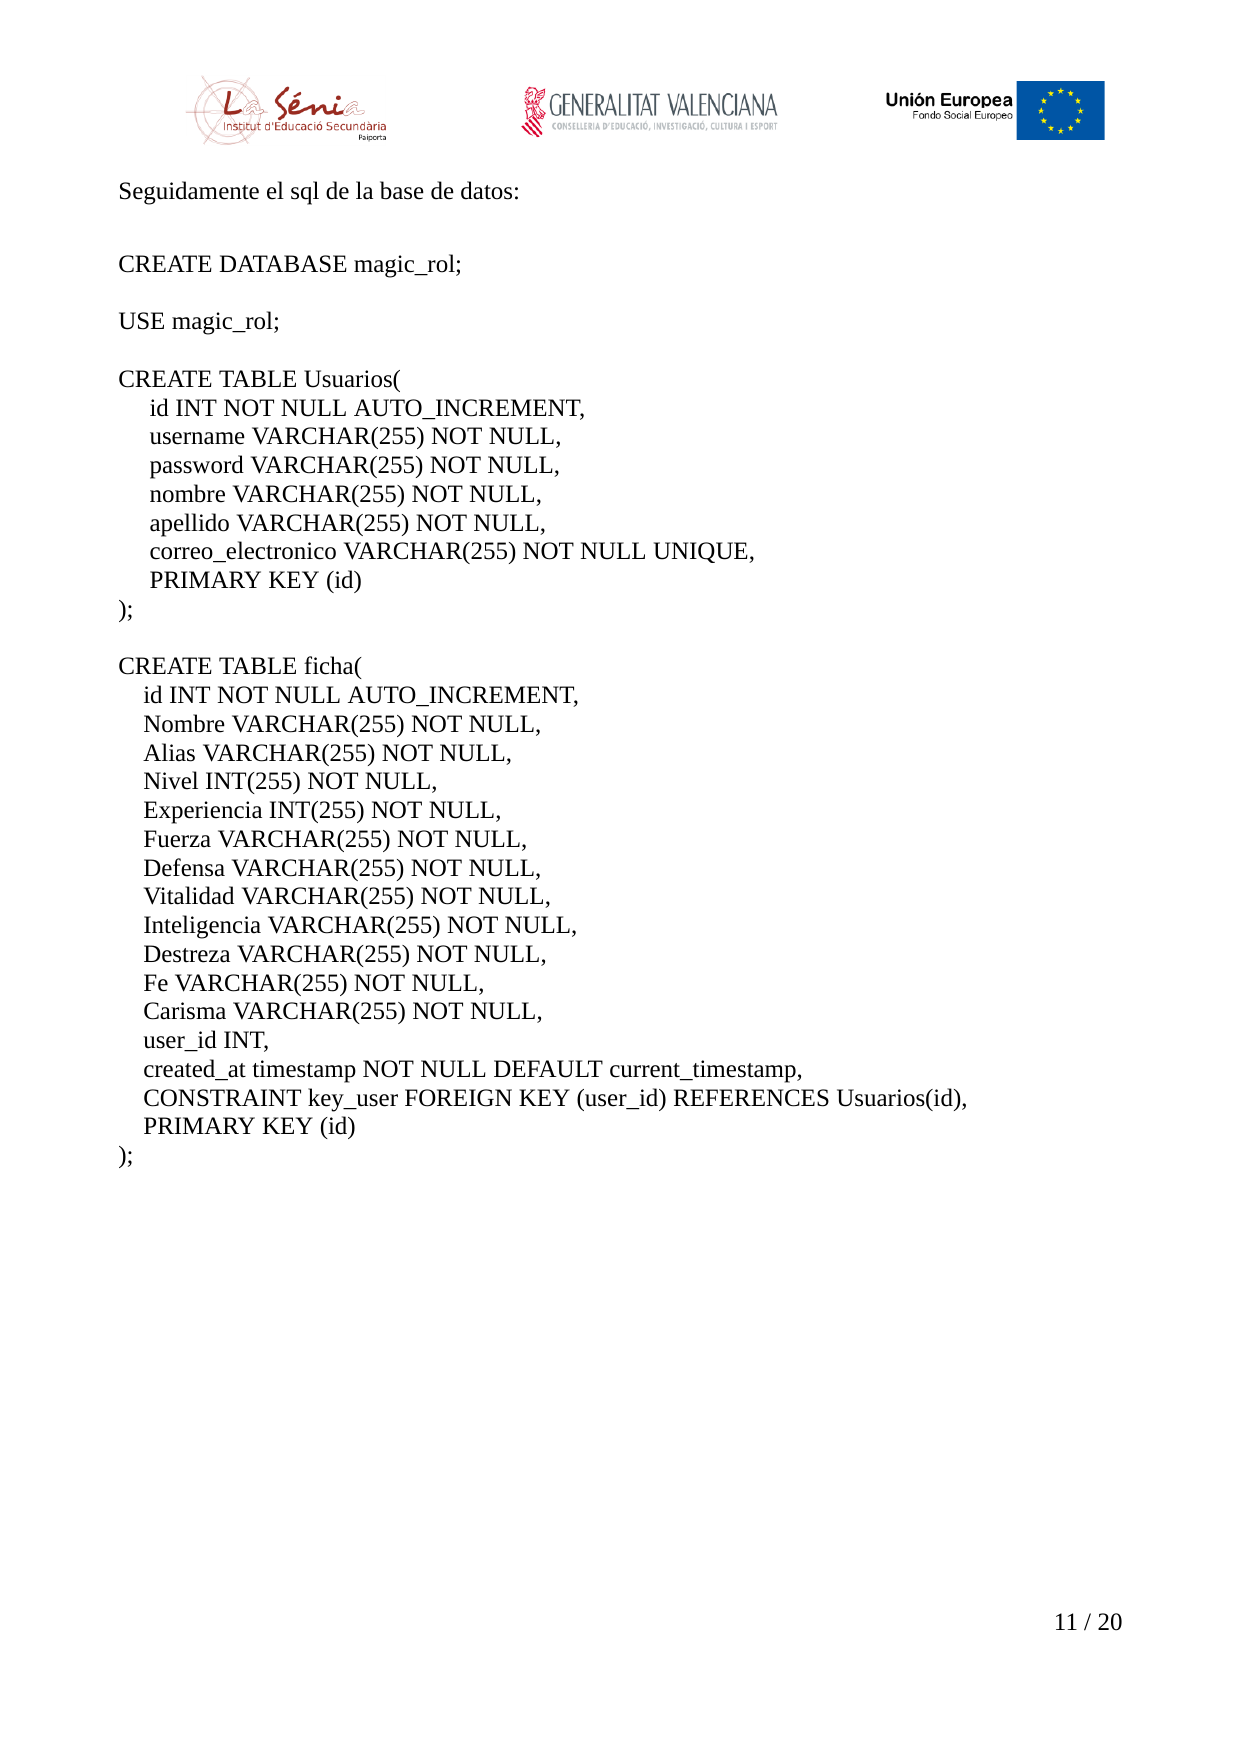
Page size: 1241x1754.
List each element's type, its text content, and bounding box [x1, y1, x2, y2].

text id INT NOT NULL AUTO_INCREMENT, [118, 680, 1122, 709]
text Defensa VARCHAR(255) NOT NULL, [118, 853, 1122, 881]
text Nivel INT(255) NOT NULL, [118, 766, 1122, 795]
text PRIMARY KEY (id) [118, 1111, 1122, 1140]
text Nombre VARCHAR(255) NOT NULL, [118, 709, 1122, 738]
text Vitalidad VARCHAR(255) NOT NULL, [118, 881, 1122, 910]
text nombre VARCHAR(255) NOT NULL, [118, 479, 1122, 508]
text CREATE TABLE Usuarios( [118, 364, 1122, 393]
text CREATE TABLE ficha( [118, 651, 1122, 680]
text user_id INT, [118, 1025, 1122, 1054]
text Experiencia INT(255) NOT NULL, [118, 795, 1122, 824]
text ); [118, 1140, 1122, 1169]
text CONSTRAINT key_user FOREIGN KEY (user_id) REFERENCES Usuarios(id), [118, 1083, 1122, 1111]
text password VARCHAR(255) NOT NULL, [118, 450, 1122, 479]
picture [106, 56, 1111, 166]
text CREATE DATABASE magic_rol; [118, 249, 1122, 278]
text Fe VARCHAR(255) NOT NULL, [118, 968, 1122, 996]
text Inteligencia VARCHAR(255) NOT NULL, [118, 910, 1122, 939]
text USE magic_rol; [118, 306, 1122, 335]
text apellido VARCHAR(255) NOT NULL, [118, 508, 1122, 536]
text Alias VARCHAR(255) NOT NULL, [118, 738, 1122, 766]
text id INT NOT NULL AUTO_INCREMENT, [118, 393, 1122, 421]
text Seguidamente el sql de la base de datos: [118, 176, 1122, 205]
text Carisma VARCHAR(255) NOT NULL, [118, 996, 1122, 1025]
text created_at timestamp NOT NULL DEFAULT current_timestamp, [118, 1054, 1122, 1083]
text Destreza VARCHAR(255) NOT NULL, [118, 939, 1122, 968]
text correo_electronico VARCHAR(255) NOT NULL UNIQUE, [118, 536, 1122, 565]
text ); [118, 594, 1122, 623]
text Fuerza VARCHAR(255) NOT NULL, [118, 824, 1122, 853]
text PRIMARY KEY (id) [118, 565, 1122, 594]
text username VARCHAR(255) NOT NULL, [118, 421, 1122, 450]
